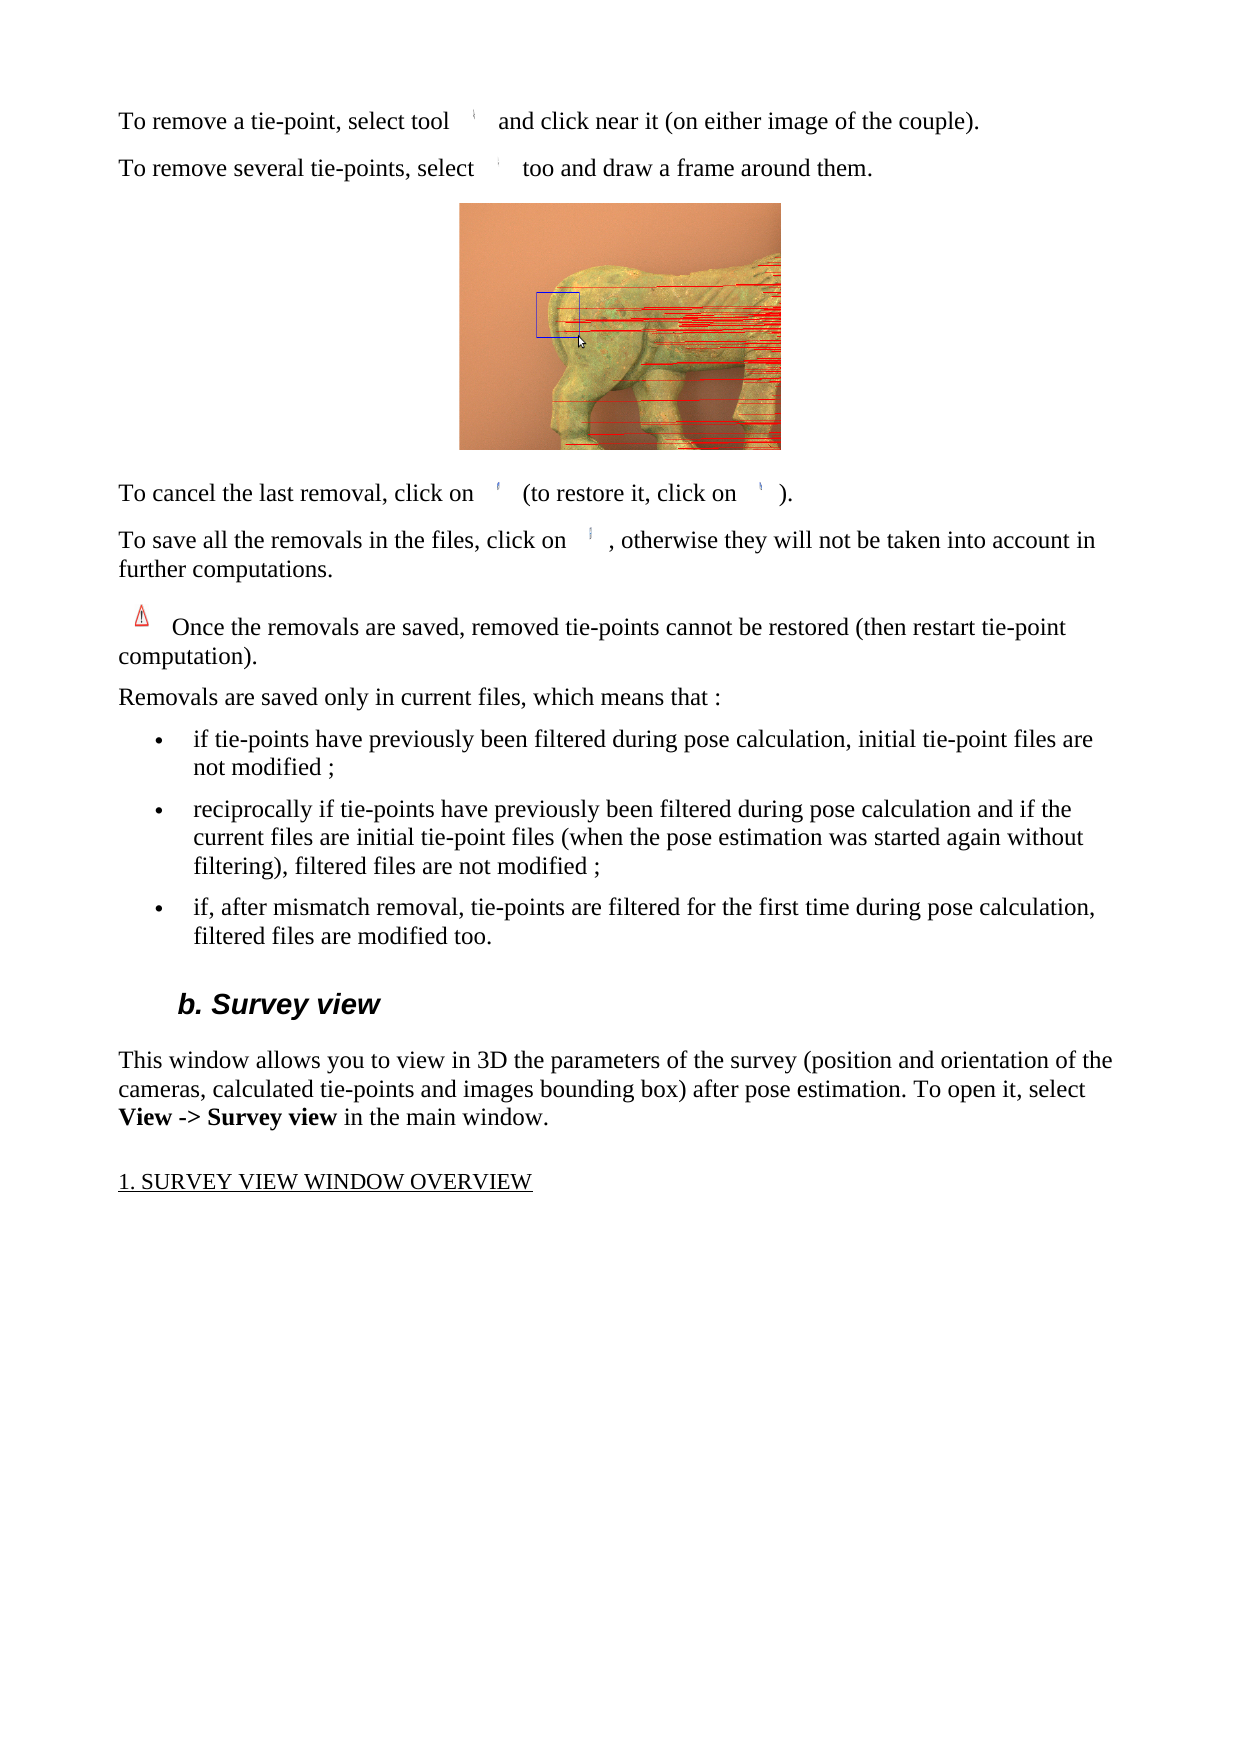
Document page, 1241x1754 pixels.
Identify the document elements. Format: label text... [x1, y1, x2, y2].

subtitle b. Survey view [116, 987, 1122, 1021]
list if tie-points have previously been filtered during pose calculation, initial tie-point files are not modified ; [156, 724, 1122, 781]
text To remove several tie-points, select too and draw a frame around them. [118, 147, 1122, 182]
text To cancel the last removal, click on (to restore it, click on ). [118, 471, 1122, 506]
picture [459, 203, 781, 450]
text Removals are saved only in current files, which means that : [118, 682, 1122, 711]
list reciprocally if tie-points have previously been filtered during pose calculation and if the current files are initial tie-point files (when the pose estimation was started again without filtering), filtered files are not modified ; [156, 794, 1122, 880]
text To save all the removals in the files, click on , otherwise they will not be taken into account in further computations. [118, 519, 1122, 582]
text This window allows you to view in 3D the parameters of the survey (position and orientation of the cameras, calculated tie-points and images bounding box) after pose estimation. To open it, select View -> Survey view in the main window. [118, 1045, 1122, 1131]
text Once the removals are saved, removed tie-points cannot be restored (then restart tie-point computation). [118, 595, 1122, 670]
picture [134, 604, 149, 627]
text To remove a tie-point, select tool and click near it (on either image of the couple). [118, 99, 1122, 134]
subtitle 1. survey view window overview [118, 1168, 1122, 1194]
list if, after mismatch removal, tie-points are filtered for the first time during pose calculation, filtered files are modified too. [156, 892, 1122, 950]
picture [472, 108, 476, 120]
